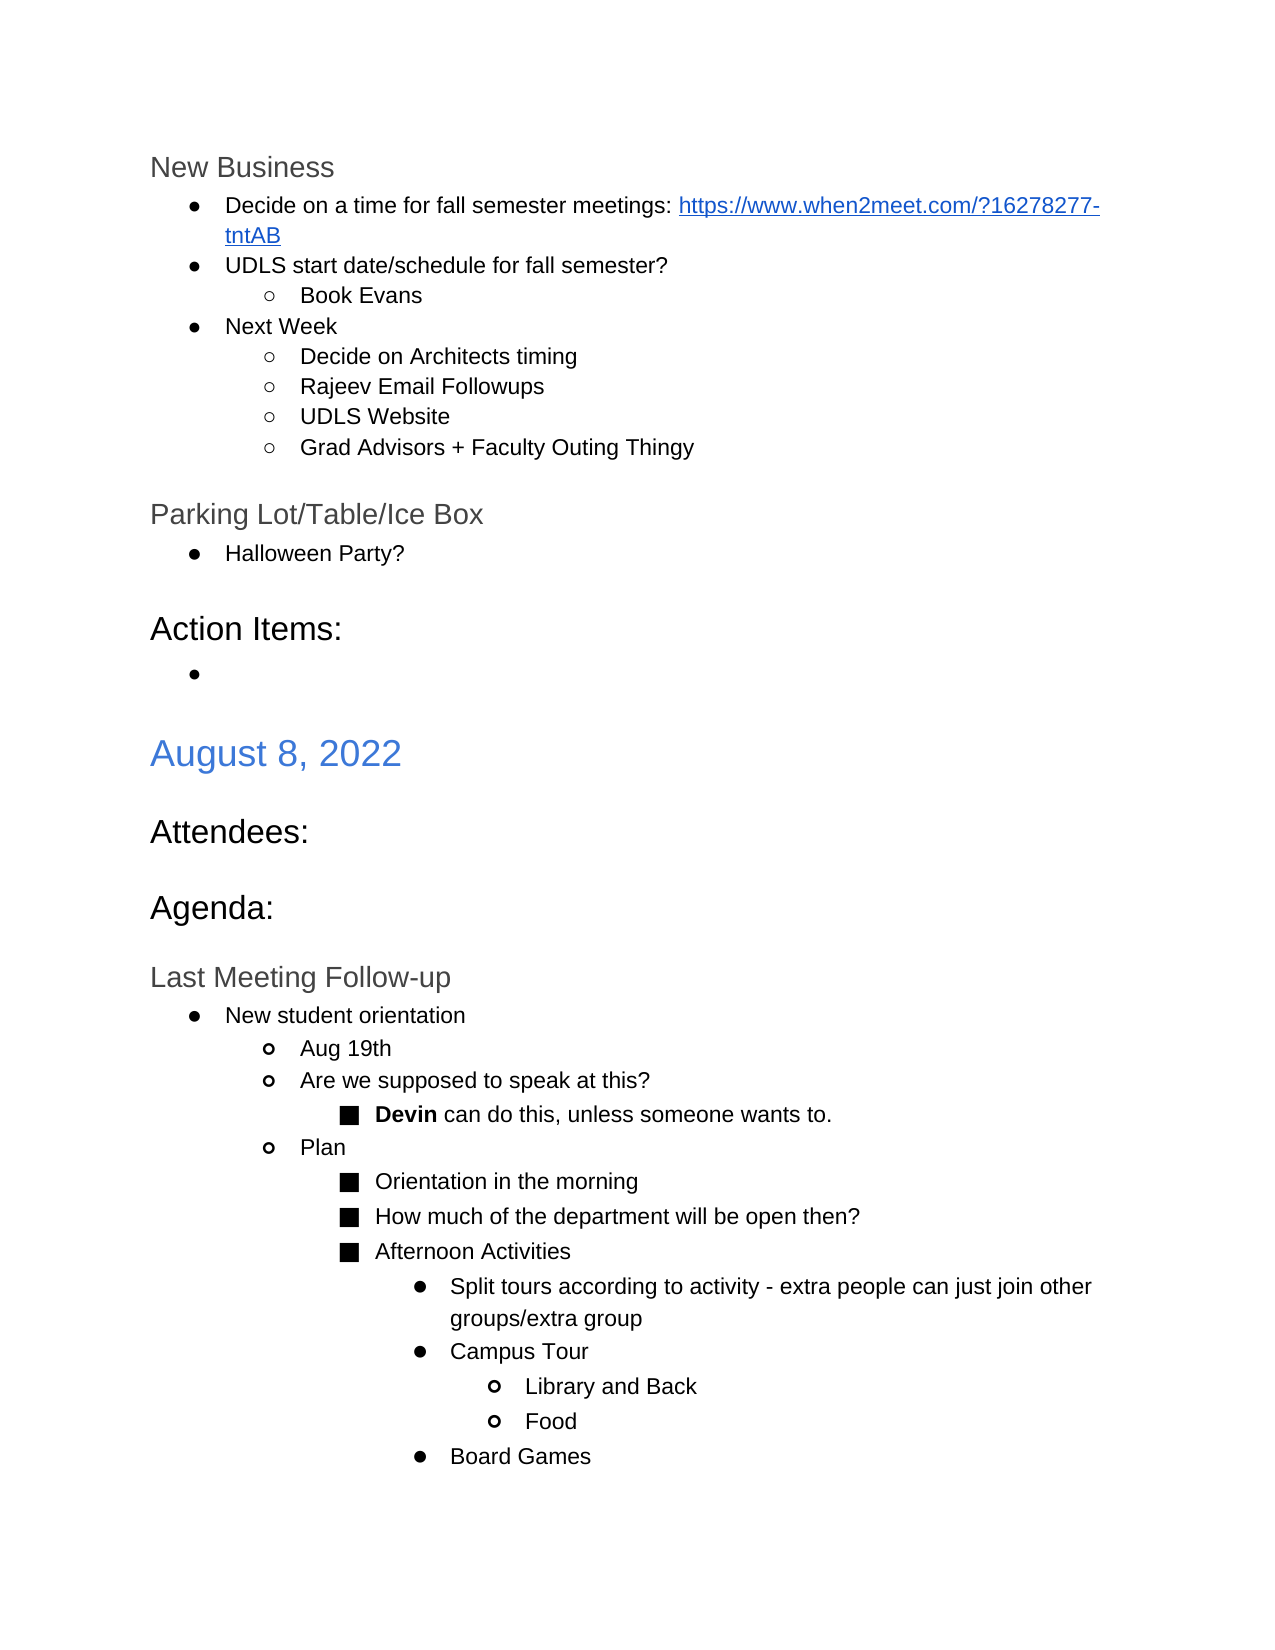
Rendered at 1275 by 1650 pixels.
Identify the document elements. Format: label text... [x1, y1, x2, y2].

list Book Evans [262, 282, 1125, 309]
list Library and Back [487, 1370, 1125, 1401]
list Devin can do this, unless someone wants to. [337, 1098, 1125, 1129]
list Orientation in the morning [337, 1165, 1125, 1196]
list Decide on Architects timing [262, 343, 1125, 369]
subtitle Attendees: [150, 812, 1125, 851]
subtitle August 8, 2022 [150, 731, 1125, 774]
list Grad Advisors + Faculty Outing Thingy [262, 433, 1125, 460]
list Campus Tour [412, 1335, 1125, 1366]
list Are we supposed to speak at this? [262, 1066, 1125, 1094]
list How much of the department will be open then? [337, 1200, 1125, 1231]
list Rajeev Email Followups [262, 373, 1125, 399]
subtitle Last Meeting Follow-up [150, 960, 1125, 993]
list UDLS start date/schedule for fall semester? [187, 252, 1125, 279]
list Plan [262, 1133, 1125, 1161]
list Split tours according to activity - extra people can just join other groups/extra group [412, 1270, 1125, 1331]
subtitle Agenda: [150, 888, 1125, 926]
list Afternoon Activities [337, 1235, 1125, 1266]
list Halloween Party? [187, 539, 1125, 567]
list Decide on a time for fall semester meetings: https://www.when2meet.com/?16278277-tntAB [187, 192, 1125, 248]
subtitle New Business [150, 150, 1125, 183]
subtitle Parking Lot/Table/Ice Box [150, 497, 1125, 531]
list Aug 19th [262, 1034, 1125, 1062]
list New student orientation [187, 1002, 1125, 1030]
list UDLS Website [262, 403, 1125, 430]
subtitle Action Items: [150, 609, 1125, 647]
list Next Week [187, 313, 1125, 339]
list Food [487, 1405, 1125, 1436]
list Board Games [412, 1440, 1125, 1471]
